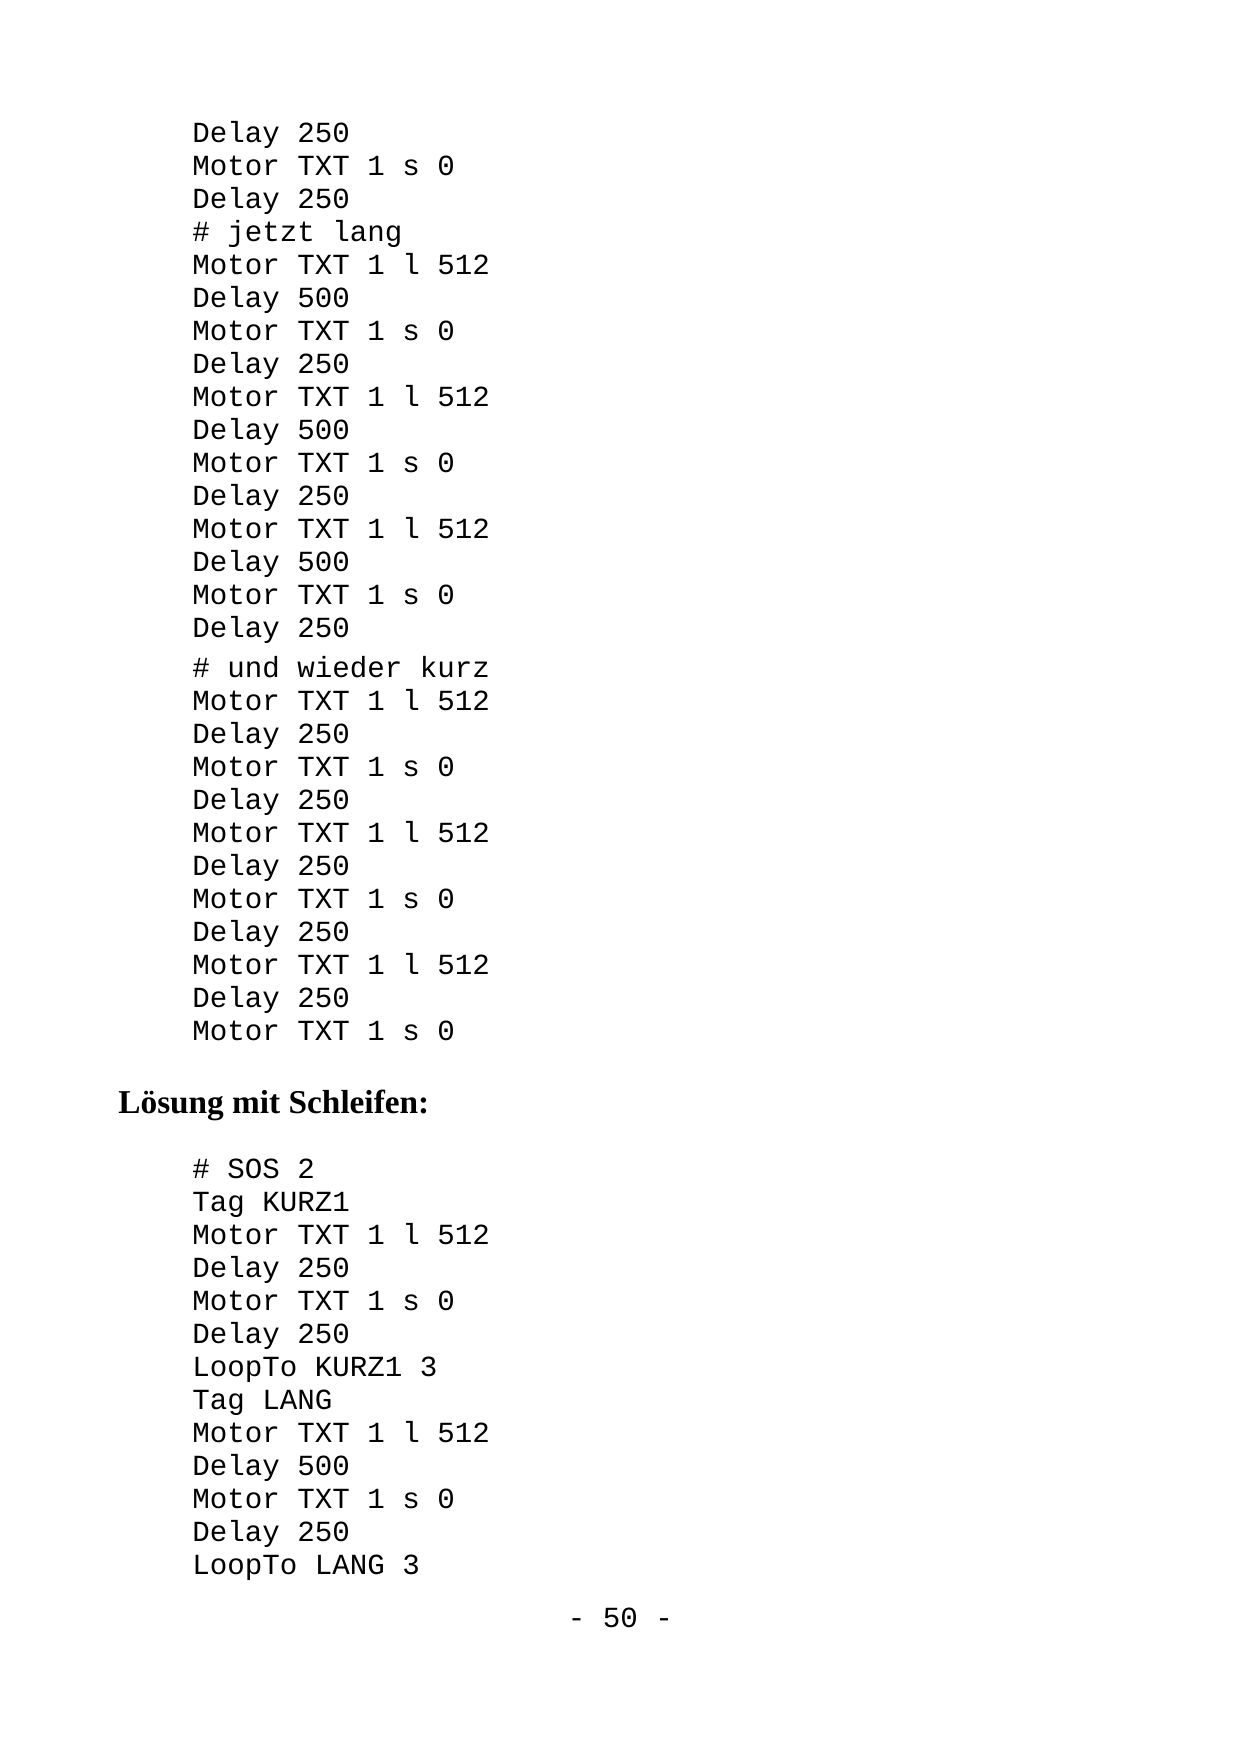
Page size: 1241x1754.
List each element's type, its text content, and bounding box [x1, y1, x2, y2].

text Delay 250 [118, 851, 1122, 884]
text Motor TXT 1 s 0 [118, 151, 1122, 184]
text Delay 250 [118, 719, 1122, 752]
text Delay 500 [118, 415, 1122, 448]
text # SOS 2 [118, 1154, 1122, 1187]
text Motor TXT 1 l 512 [118, 382, 1122, 415]
text Tag KURZ1 [118, 1187, 1122, 1220]
text Delay 250 [118, 118, 1122, 151]
text Delay 250 [118, 917, 1122, 951]
text Delay 250 [118, 184, 1122, 217]
text Motor TXT 1 l 512 [118, 250, 1122, 283]
text Tag LANG [118, 1385, 1122, 1418]
text Delay 250 [118, 785, 1122, 818]
text Delay 250 [118, 1319, 1122, 1352]
text Motor TXT 1 l 512 [118, 686, 1122, 719]
text Delay 250 [118, 983, 1122, 1017]
text Motor TXT 1 l 512 [118, 951, 1122, 983]
text # jetzt lang [118, 217, 1122, 250]
text Delay 250 [118, 1253, 1122, 1286]
text Motor TXT 1 s 0 [118, 1484, 1122, 1517]
text Delay 250 [118, 481, 1122, 514]
text # und wieder kurz [118, 646, 1122, 686]
text Motor TXT 1 l 512 [118, 514, 1122, 547]
text LoopTo LANG 3 [118, 1550, 1122, 1583]
text Motor TXT 1 l 512 [118, 818, 1122, 851]
text Delay 250 [118, 1517, 1122, 1550]
text Motor TXT 1 s 0 [118, 752, 1122, 785]
text Motor TXT 1 s 0 [118, 884, 1122, 917]
text Delay 500 [118, 1451, 1122, 1484]
text Motor TXT 1 l 512 [118, 1220, 1122, 1253]
text Motor TXT 1 s 0 [118, 316, 1122, 349]
text Motor TXT 1 l 512 [118, 1418, 1122, 1451]
text Motor TXT 1 s 0 [118, 580, 1122, 613]
text Delay 500 [118, 547, 1122, 580]
text LoopTo KURZ1 3 [118, 1352, 1122, 1385]
text Delay 500 [118, 283, 1122, 316]
text Motor TXT 1 s 0 [118, 1017, 1122, 1049]
text Lösung mit Schleifen: [118, 1083, 1122, 1121]
text Motor TXT 1 s 0 [118, 448, 1122, 481]
text Delay 250 [118, 613, 1122, 646]
text Motor TXT 1 s 0 [118, 1286, 1122, 1319]
text Delay 250 [118, 349, 1122, 382]
